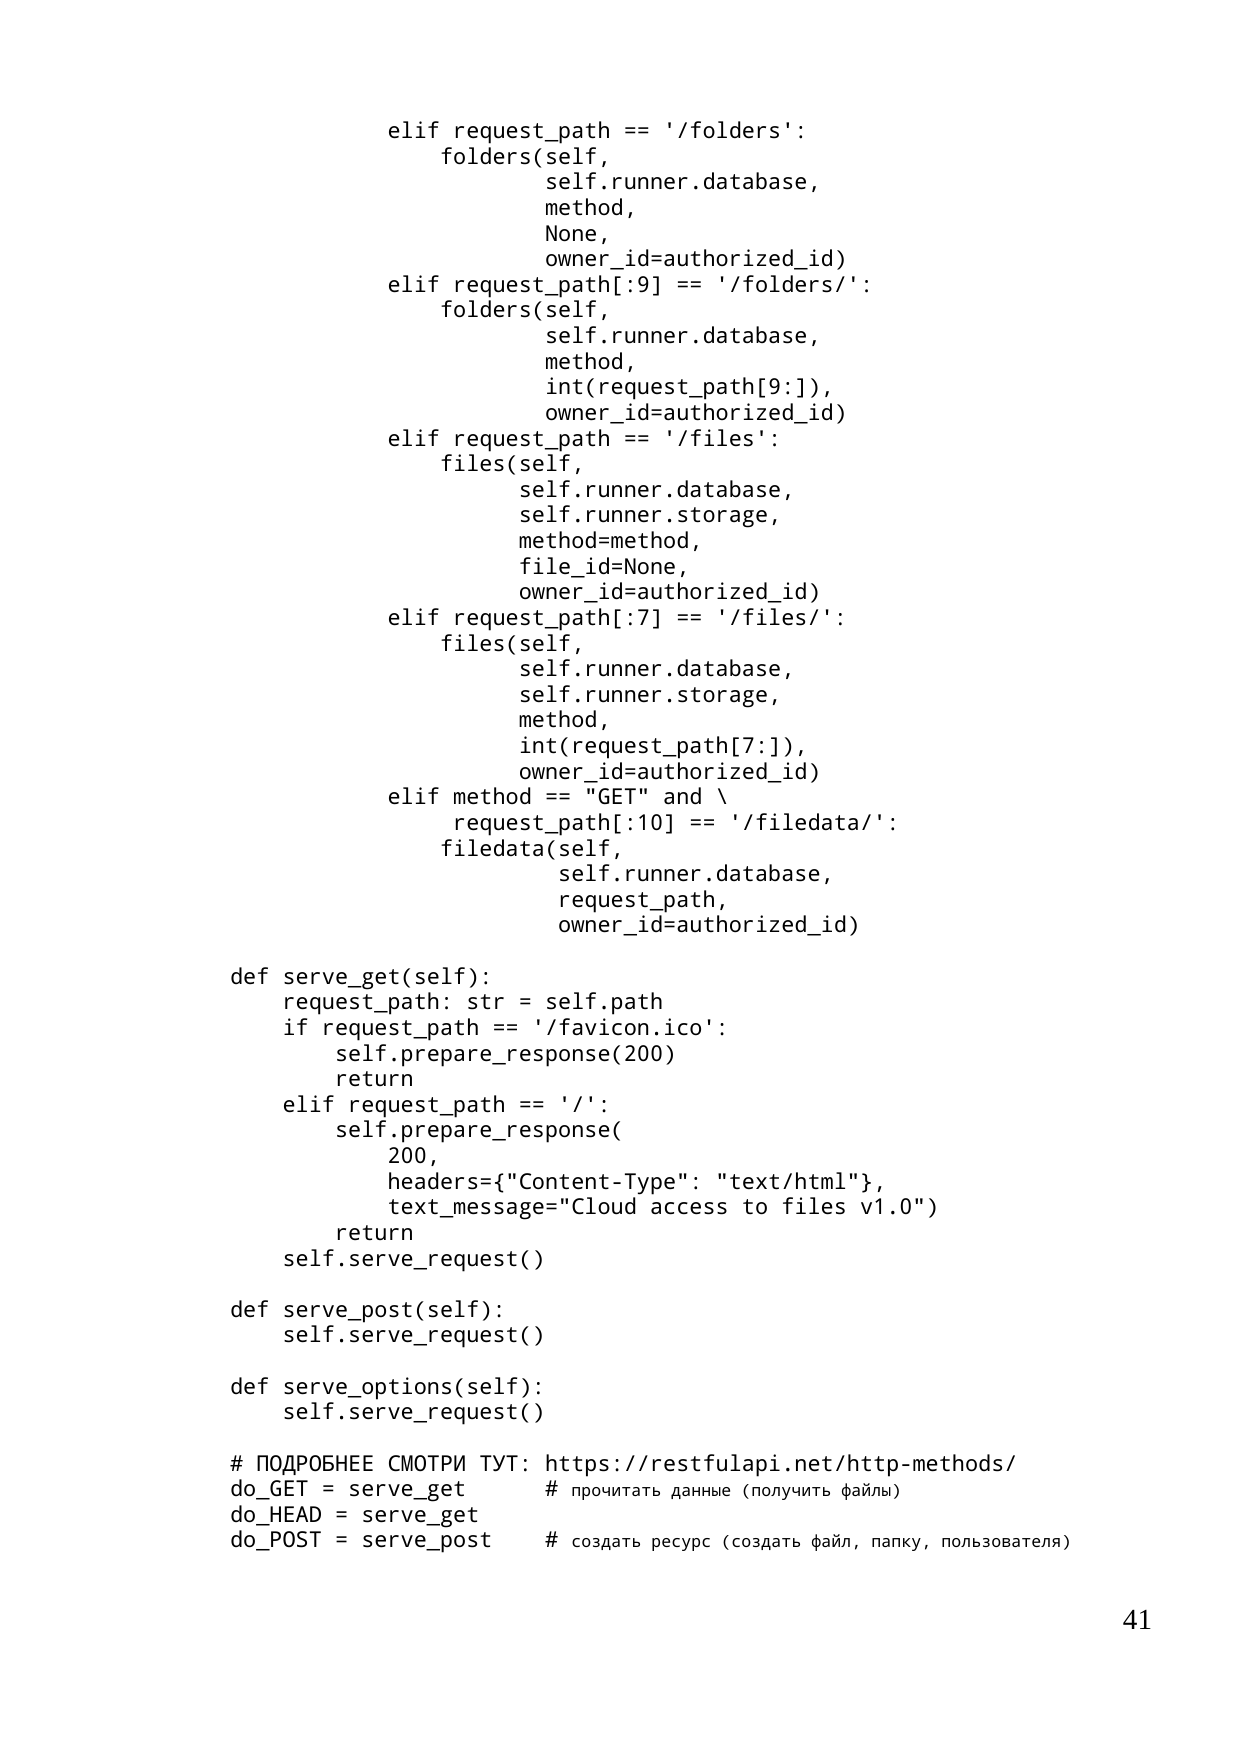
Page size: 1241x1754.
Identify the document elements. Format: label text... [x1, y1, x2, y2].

text self.runner.storage, [177, 682, 1152, 707]
text self.runner.database, [177, 861, 1152, 887]
text def serve_options(self): [177, 1374, 1152, 1399]
text self.prepare_response(200) [177, 1041, 1152, 1066]
text int(request_path[7:]), [177, 733, 1152, 759]
text # ПОДРОБНЕЕ СМОТРИ ТУТ: https://restfulapi.net/http-methods/ [177, 1451, 1152, 1476]
text request_path, [177, 887, 1152, 912]
text method, [177, 349, 1152, 374]
text self.runner.database, [177, 656, 1152, 682]
text method, [177, 195, 1152, 221]
text method, [177, 707, 1152, 733]
text int(request_path[9:]), [177, 374, 1152, 400]
text folders(self, [177, 144, 1152, 169]
text files(self, [177, 631, 1152, 656]
text if request_path == '/favicon.ico': [177, 1015, 1152, 1041]
text do_GET = serve_get # прочитать данные (получить файлы) [177, 1476, 1152, 1502]
text request_path[:10] == '/filedata/': [177, 810, 1152, 836]
text files(self, [177, 451, 1152, 477]
text elif request_path[:7] == '/files/': [177, 605, 1152, 631]
text elif method == "GET" and \ [177, 784, 1152, 810]
text def serve_post(self): [177, 1297, 1152, 1322]
text file_id=None, [177, 554, 1152, 579]
text filedata(self, [177, 836, 1152, 861]
text request_path: str = self.path [177, 989, 1152, 1015]
text elif request_path == '/files': [177, 426, 1152, 451]
text self.serve_request() [177, 1399, 1152, 1425]
text owner_id=authorized_id) [177, 400, 1152, 426]
text elif request_path == '/': [177, 1092, 1152, 1117]
text self.serve_request() [177, 1322, 1152, 1348]
text elif request_path[:9] == '/folders/': [177, 272, 1152, 297]
text owner_id=authorized_id) [177, 912, 1152, 938]
text do_HEAD = serve_get [177, 1502, 1152, 1527]
text def serve_get(self): [177, 964, 1152, 989]
text owner_id=authorized_id) [177, 579, 1152, 605]
text 200, [177, 1143, 1152, 1169]
text self.serve_request() [177, 1246, 1152, 1271]
text text_message="Cloud access to files v1.0") [177, 1194, 1152, 1220]
text method=method, [177, 528, 1152, 554]
text None, [177, 221, 1152, 246]
text do_POST = serve_post # создать ресурс (создать файл, папку, пользователя) [177, 1527, 1152, 1553]
text elif request_path == '/folders': [177, 118, 1152, 144]
text owner_id=authorized_id) [177, 246, 1152, 272]
text self.runner.database, [177, 169, 1152, 195]
text owner_id=authorized_id) [177, 759, 1152, 784]
text headers={"Content-Type": "text/html"}, [177, 1169, 1152, 1194]
text return [177, 1066, 1152, 1092]
text return [177, 1220, 1152, 1246]
text self.runner.database, [177, 323, 1152, 349]
text self.runner.database, [177, 477, 1152, 502]
text self.prepare_response( [177, 1117, 1152, 1143]
text self.runner.storage, [177, 502, 1152, 528]
text folders(self, [177, 297, 1152, 323]
